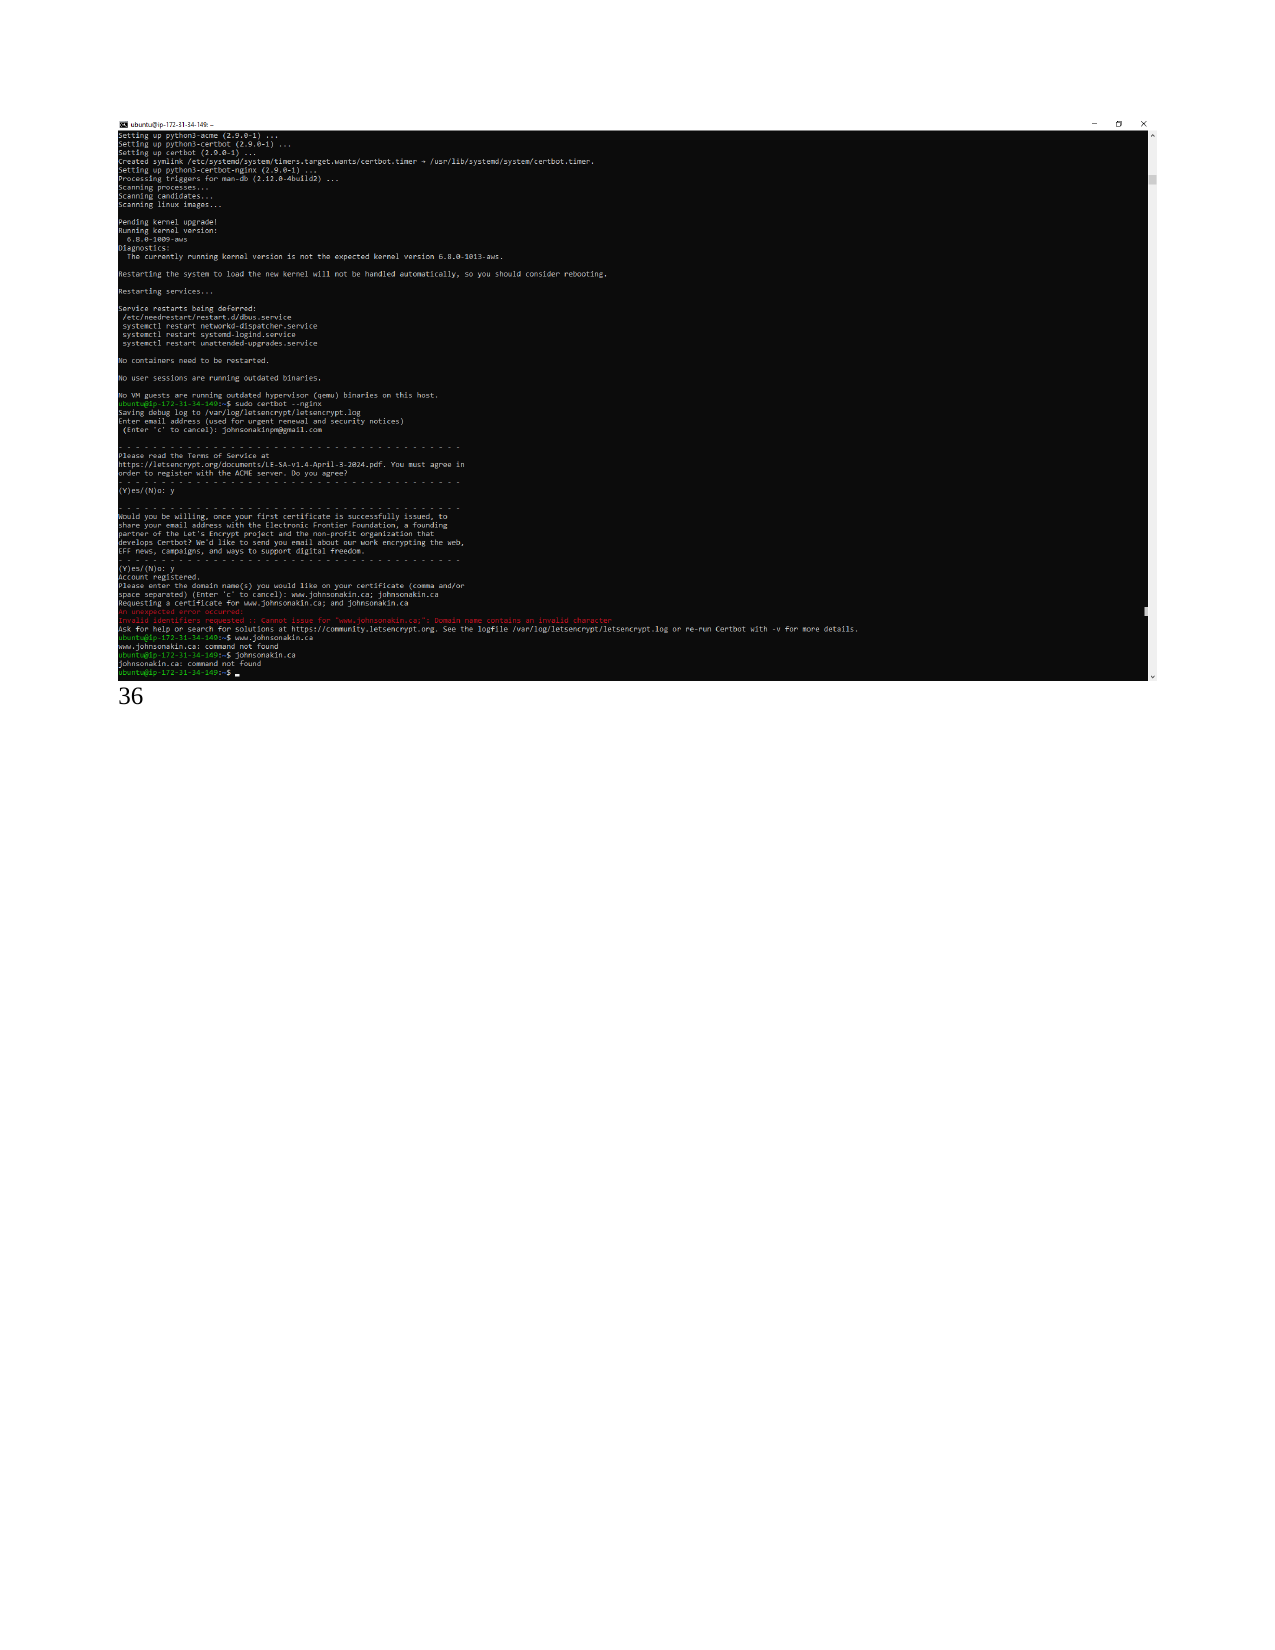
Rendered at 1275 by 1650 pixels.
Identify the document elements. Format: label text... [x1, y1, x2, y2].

picture [118, 118, 1157, 681]
text 36 [118, 681, 1157, 709]
